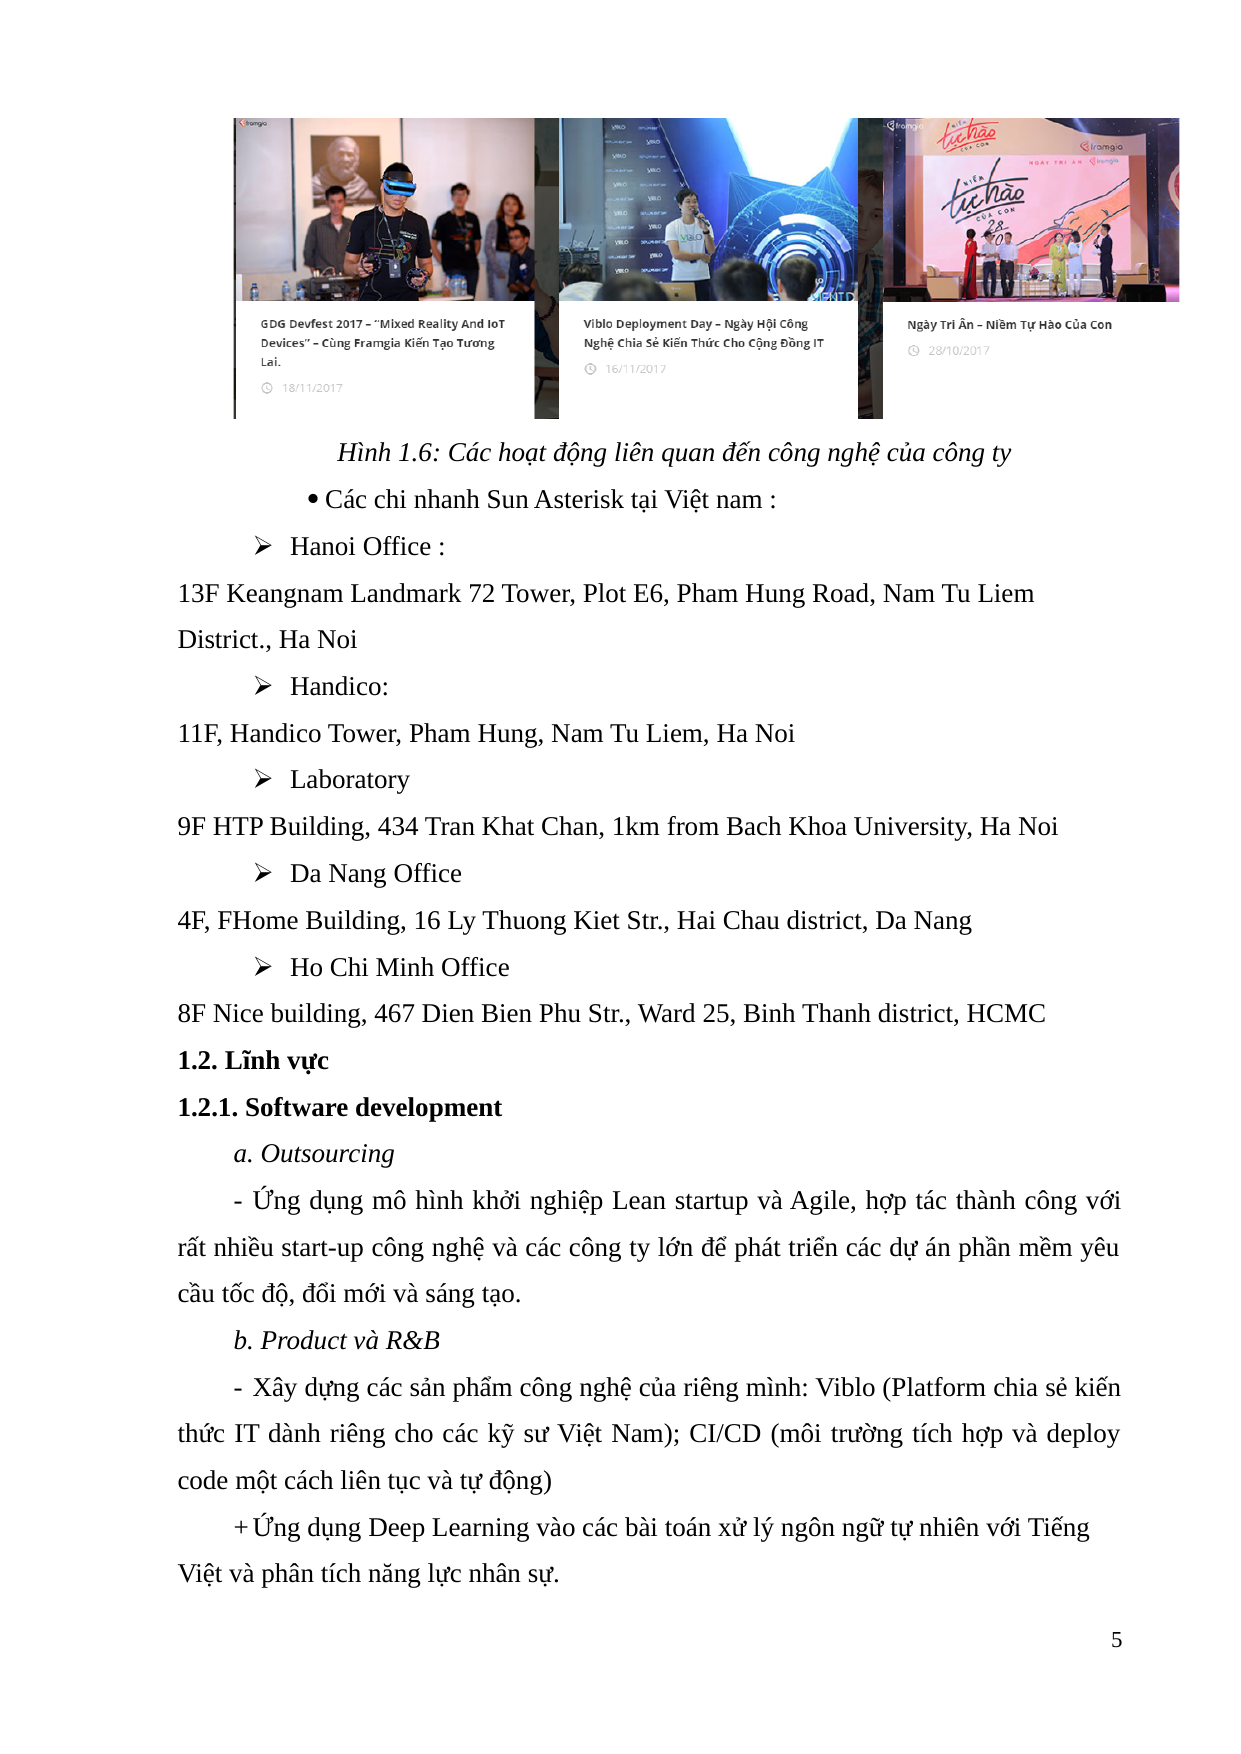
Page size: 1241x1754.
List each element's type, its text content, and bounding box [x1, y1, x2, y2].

list Handico: [252, 670, 1122, 701]
text 4F, FHome Building, 16 Ly Thuong Kiet Str., Hai Chau district, Da Nang [177, 904, 1122, 935]
list Ứng dụng mô hình khởi nghiệp Lean startup và Agile, hợp tác thành công với rất nhiều start-up công nghệ và các công ty lớn để phát triển các dự án phần mềm yêu cầu tốc độ, đổi mới và sáng tạo. [177, 1184, 1122, 1309]
text Hình 1.6: Các hoạt động liên quan đến công nghệ của công ty [1018, 436, 1122, 467]
picture [234, 118, 1179, 419]
text 13F Keangnam Landmark 72 Tower, Plot E6, Pham Hung Road, Nam Tu Liem District., Ha Noi [177, 577, 1122, 654]
text 11F, Handico Tower, Pham Hung, Nam Tu Liem, Ha Noi [177, 717, 1122, 748]
list Laboratory [252, 764, 1122, 795]
list Hanoi Office : [252, 530, 1122, 561]
list Ho Chi Minh Office [252, 951, 1122, 982]
list Các chi nhanh Sun Asterisk tại Việt nam : [252, 483, 1122, 514]
text 9F HTP Building, 434 Tran Khat Chan, 1km from Bach Khoa University, Ha Noi [177, 811, 1122, 842]
subtitle 1.2.1. Software development [177, 1091, 1122, 1122]
text Hình 1.6: Các hoạt động liên quan đến công nghệ của công ty [177, 436, 337, 467]
subtitle 1.2. Lĩnh vực [177, 1044, 1122, 1075]
text a. Outsourcing [177, 1138, 1122, 1169]
list Da Nang Office [252, 857, 1122, 888]
text 8F Nice building, 467 Dien Bien Phu Str., Ward 25, Binh Thanh district, HCMC [177, 998, 1122, 1029]
list Xây dựng các sản phẩm công nghệ của riêng mình: Viblo (Platform chia sẻ kiến thức IT dành riêng cho các kỹ sư Việt Nam); CI/CD (môi trường tích hợp và deploy code một cách liên tục và tự động) [177, 1371, 1122, 1495]
text b. Product và R&B [177, 1324, 1122, 1355]
list Ứng dụng Deep Learning vào các bài toán xử lý ngôn ngữ tự nhiên với Tiếng Việt và phân tích năng lực nhân sự. [177, 1511, 1122, 1589]
